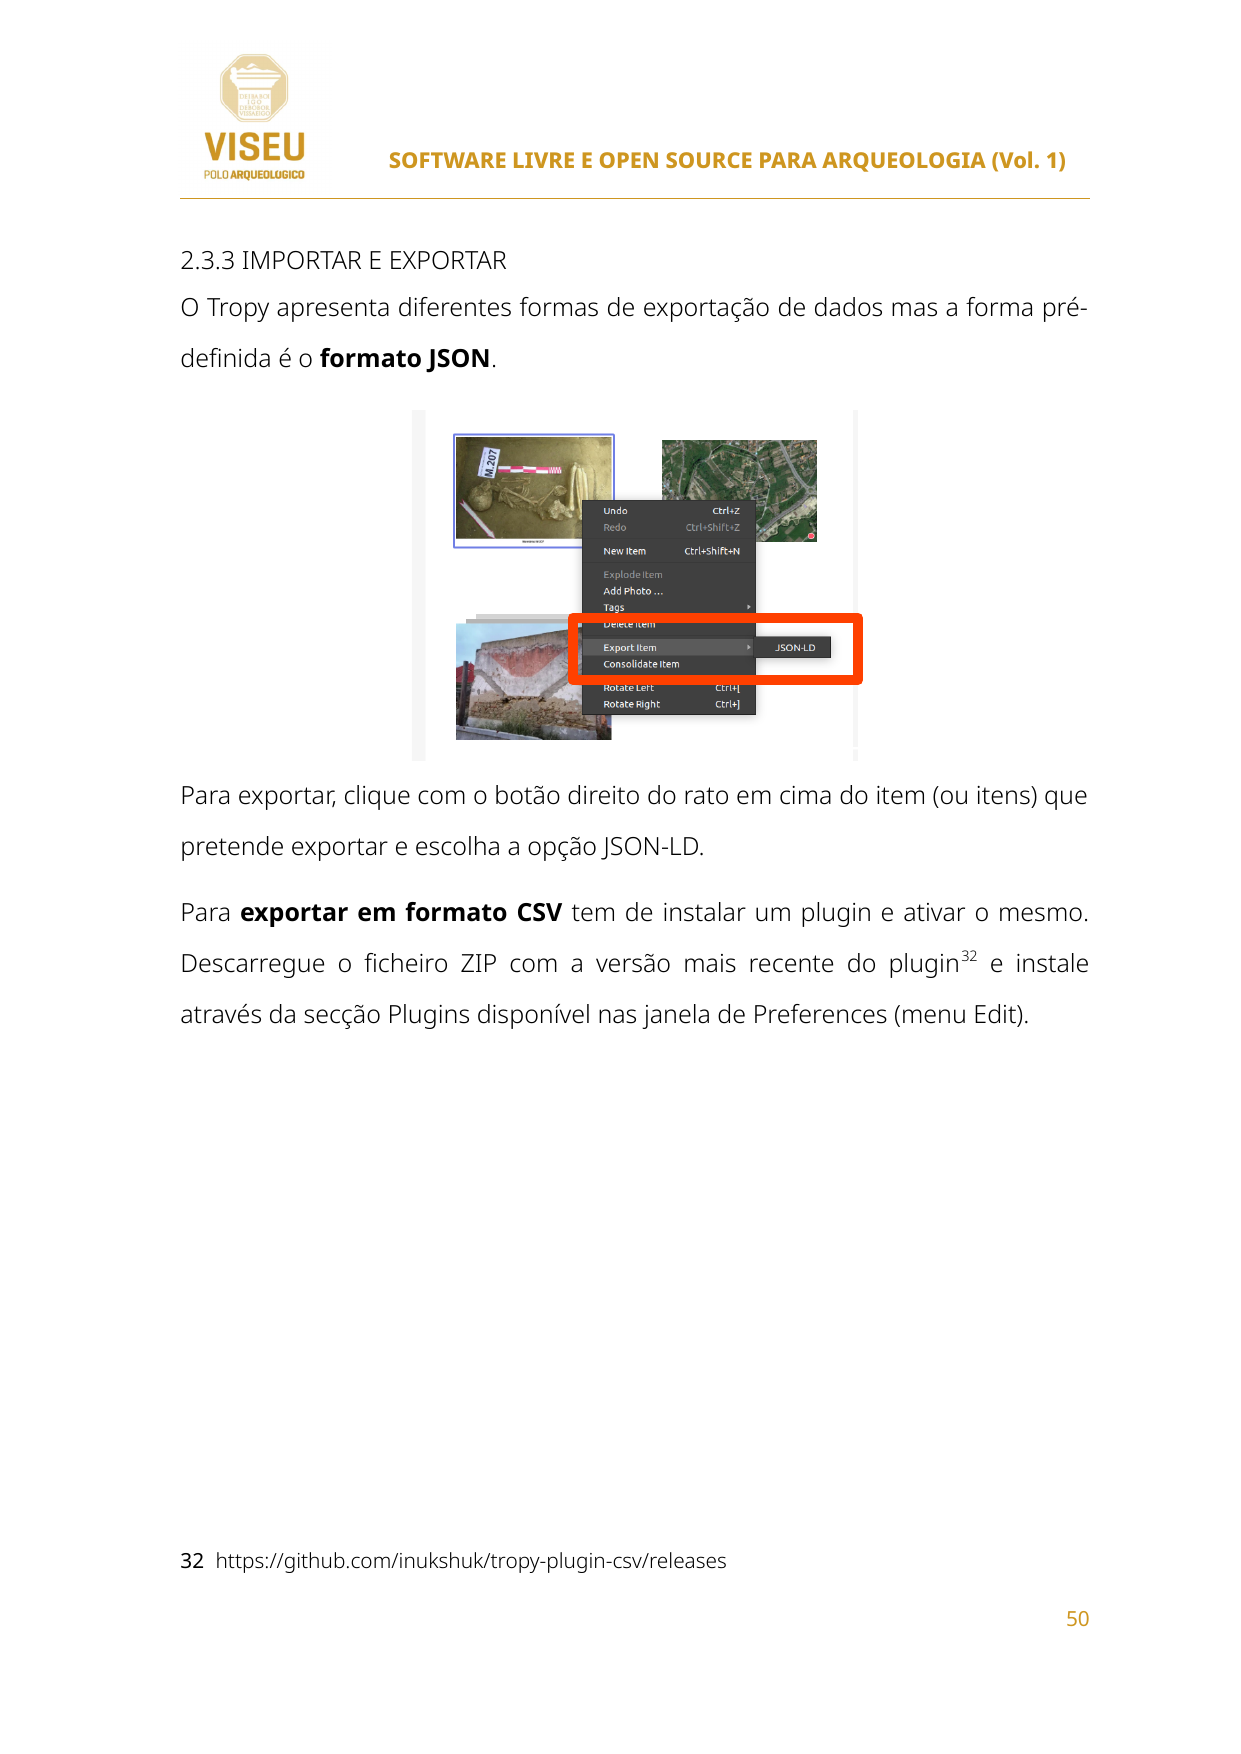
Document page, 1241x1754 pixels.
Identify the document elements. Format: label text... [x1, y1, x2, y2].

text O Tropy apresenta diferentes formas de exportação de dados mas a forma pré-definida é o formato JSON. [180, 289, 1090, 374]
text https://github.com/inukshuk/tropy-plugin-csv/releases [180, 1547, 1090, 1575]
picture [578, 623, 700, 675]
text Para exportar, clique com o botão direito do rato em cima do item (ou itens) que pretende exportar e escolha a opção JSON-LD. [180, 406, 1090, 863]
subtitle 2.3.3 Importar e Exportar [180, 243, 1090, 277]
picture [411, 410, 700, 761]
text Para exportar em formato CSV tem de instalar um plugin e ativar o mesmo. Descarregue o ficheiro ZIP com a versão mais recente do plugin e instale através da secção Plugins disponível nas janela de Preferences (menu Edit). [180, 894, 1090, 1030]
